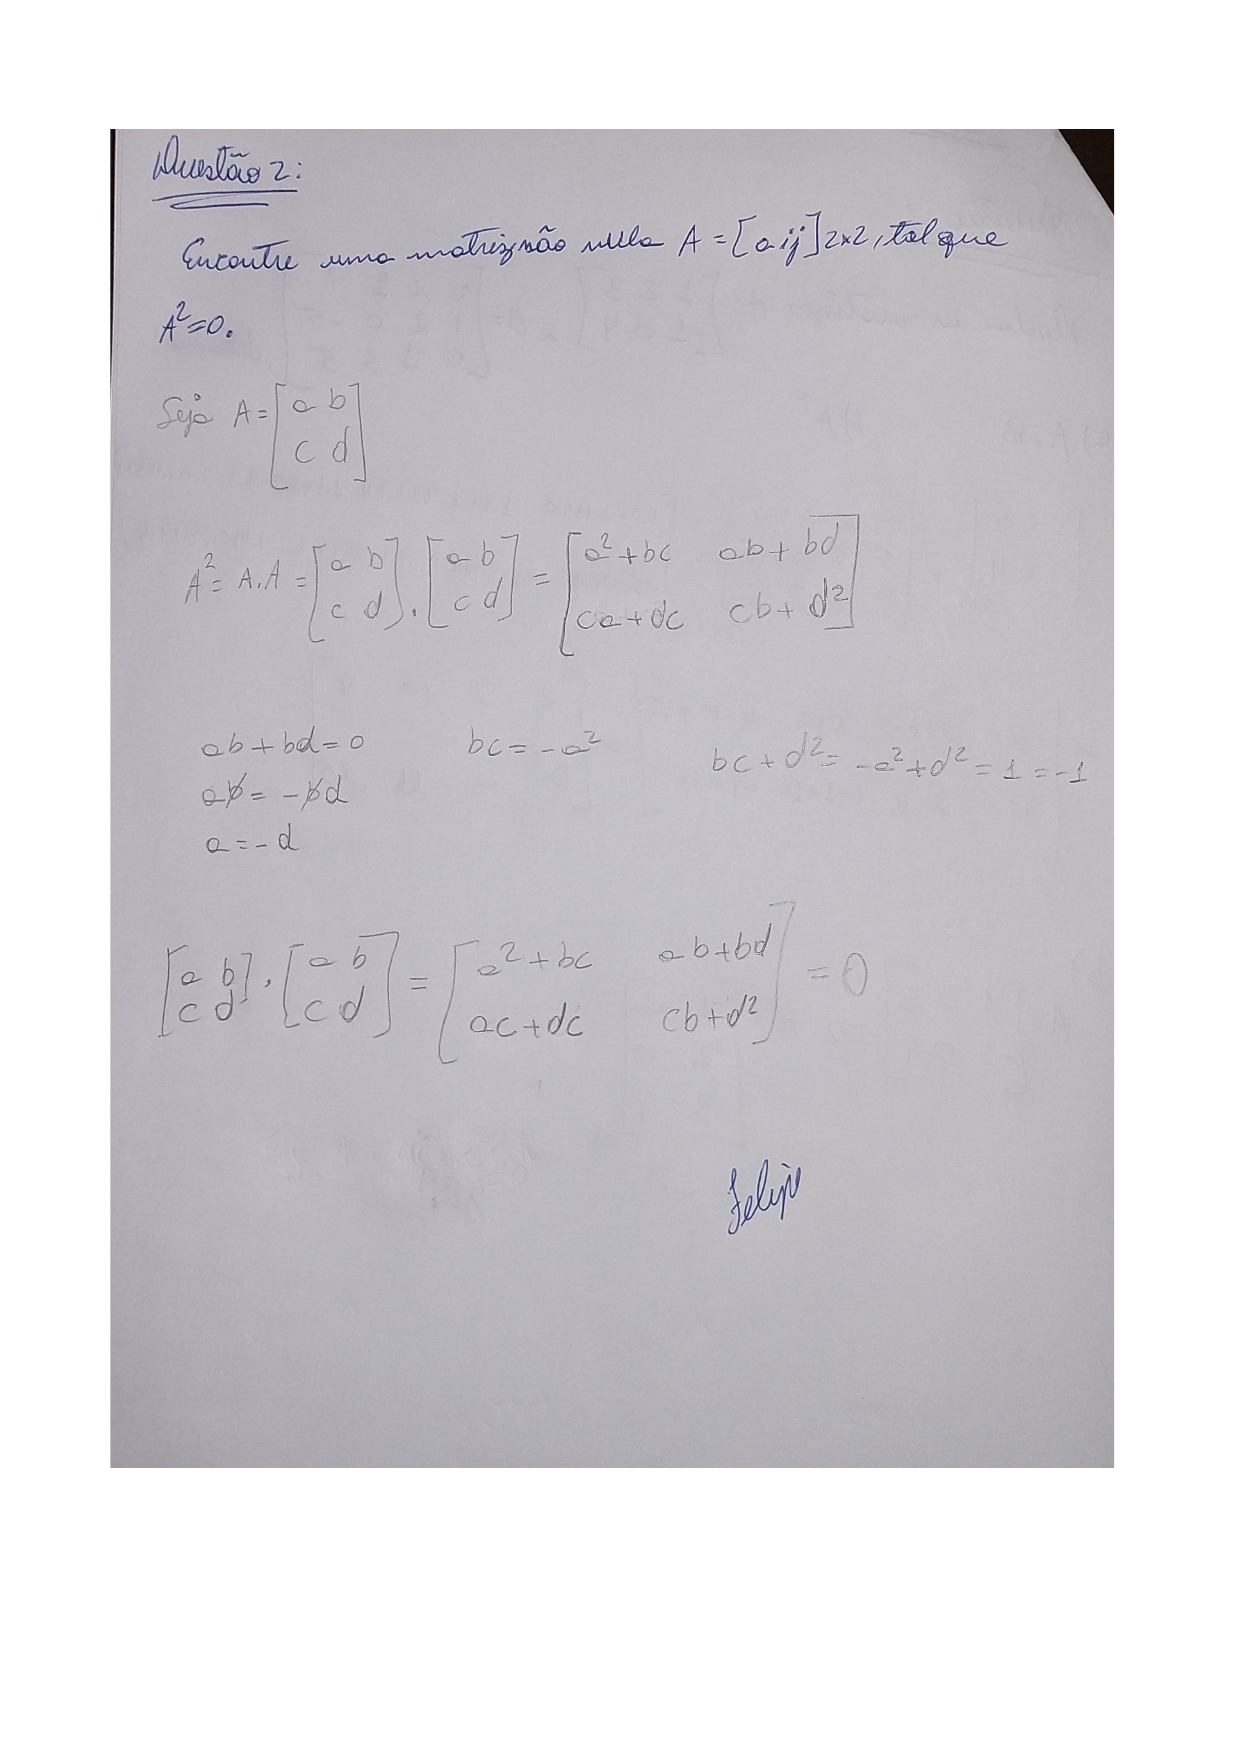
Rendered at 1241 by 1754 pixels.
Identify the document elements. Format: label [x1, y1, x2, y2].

picture [110, 129, 1115, 1468]
